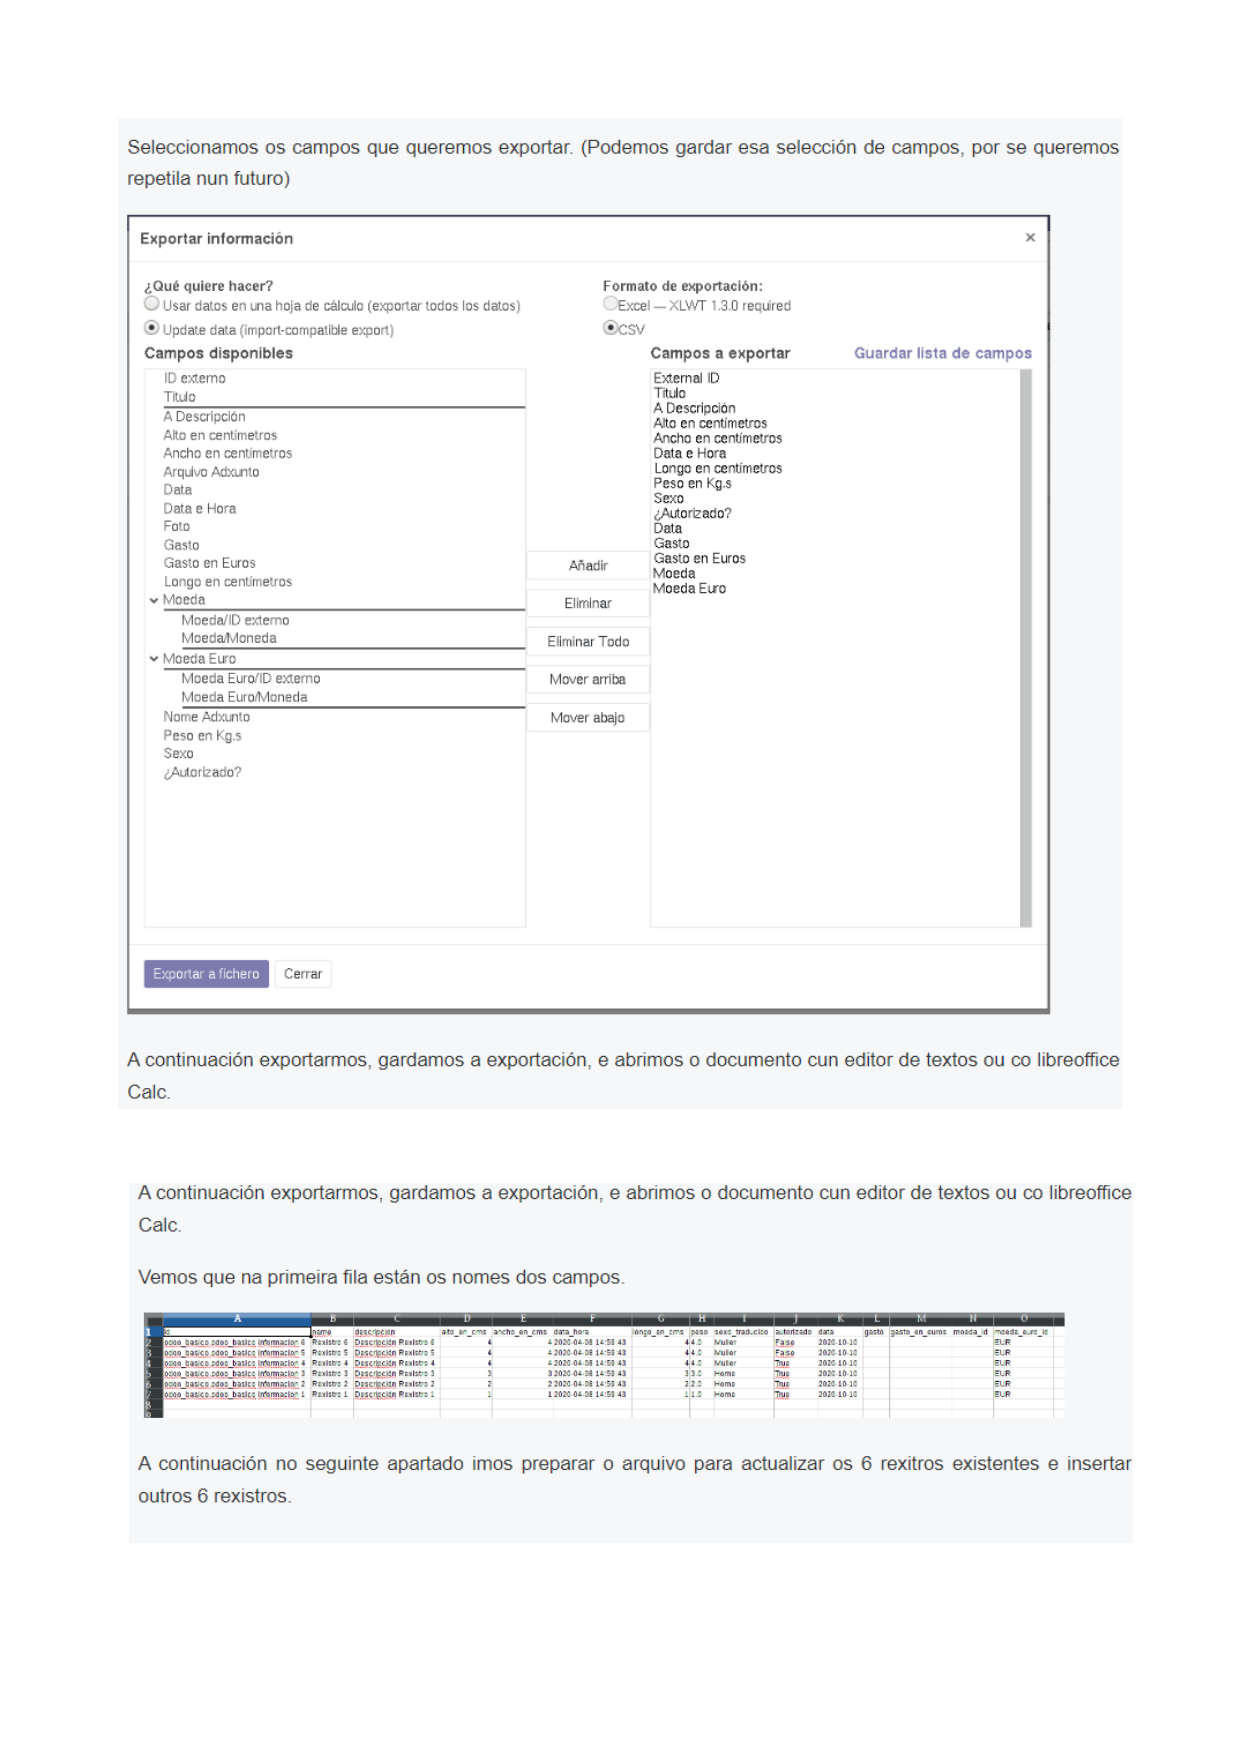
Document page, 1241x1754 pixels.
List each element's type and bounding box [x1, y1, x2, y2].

picture [129, 1183, 1133, 1543]
picture [118, 118, 1123, 1109]
